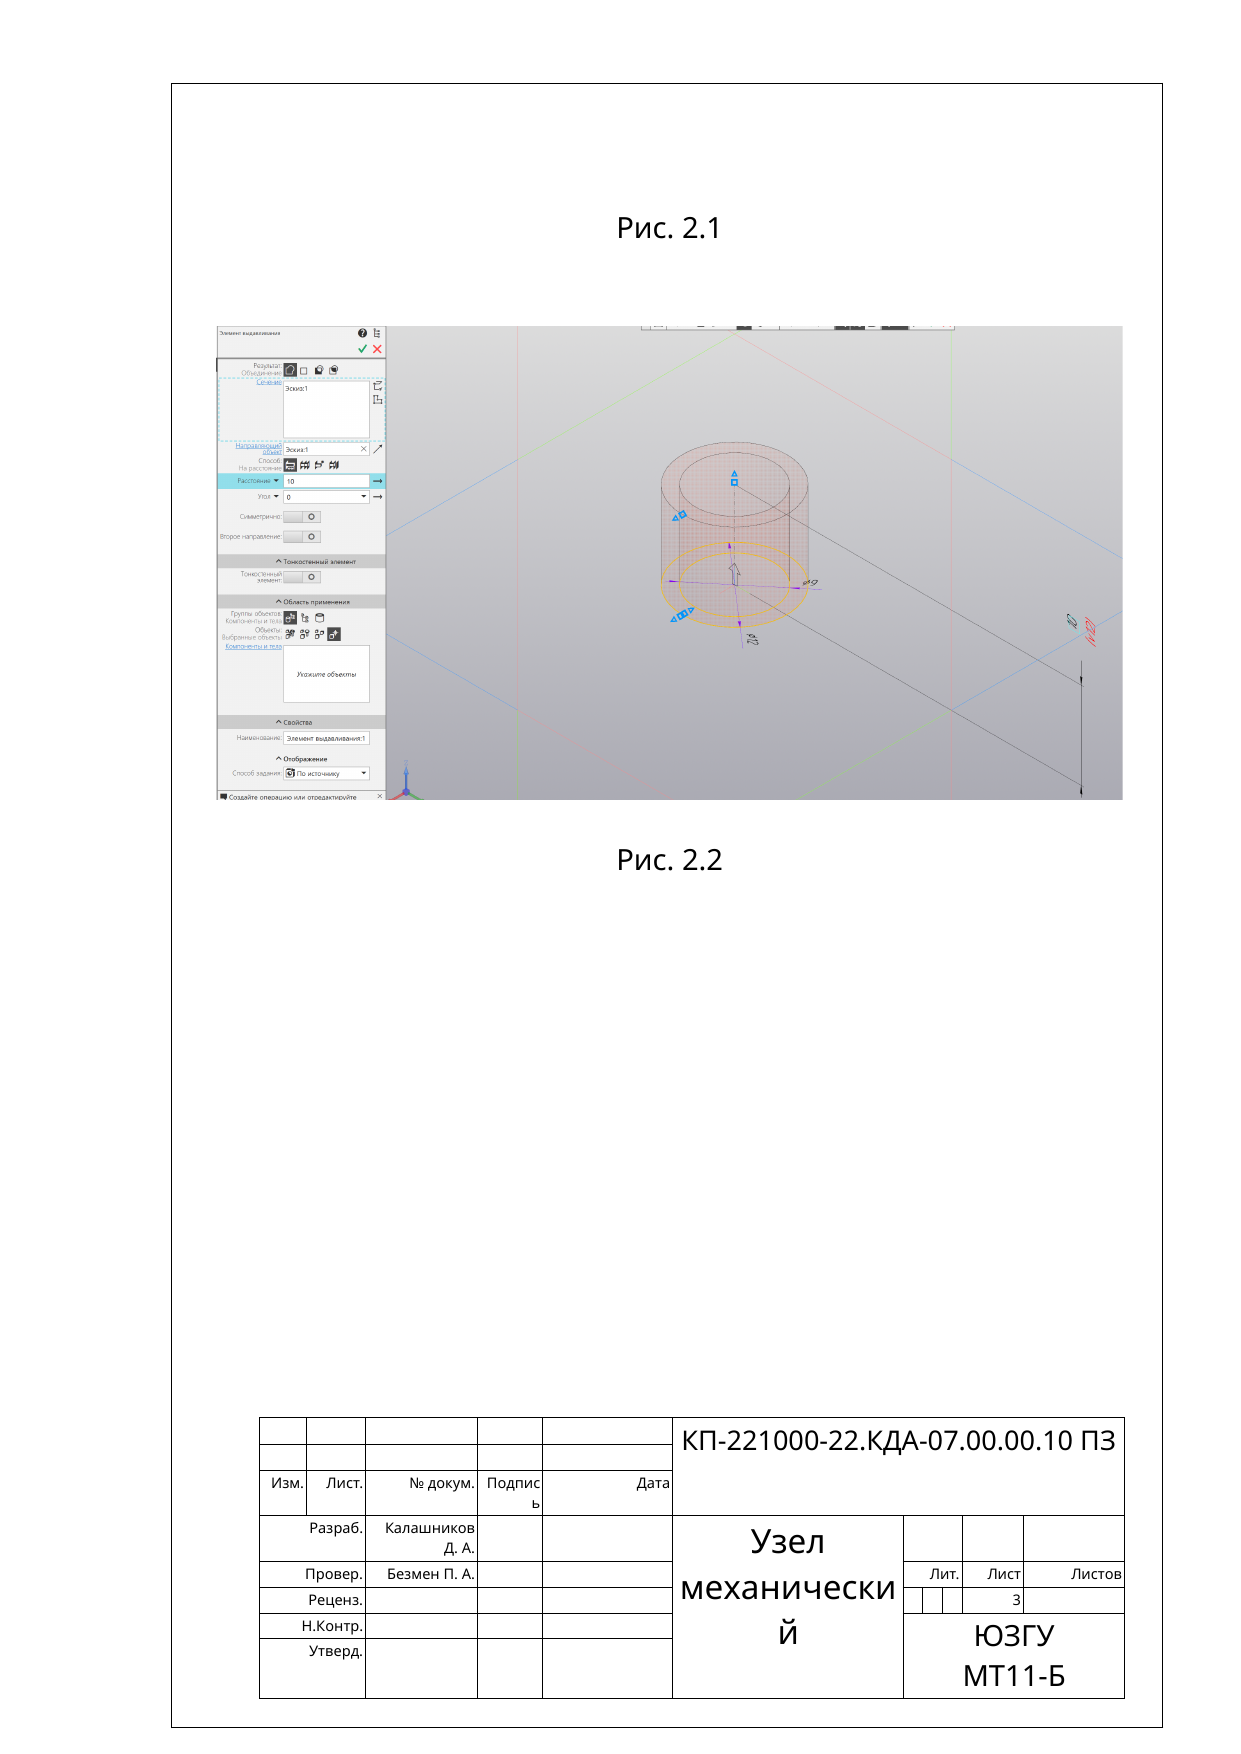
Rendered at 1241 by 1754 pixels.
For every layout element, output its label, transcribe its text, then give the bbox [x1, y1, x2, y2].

text Рис. 2.1 [216, 207, 1123, 247]
picture [216, 326, 1123, 800]
text Рис. 2.2 [216, 839, 1123, 879]
